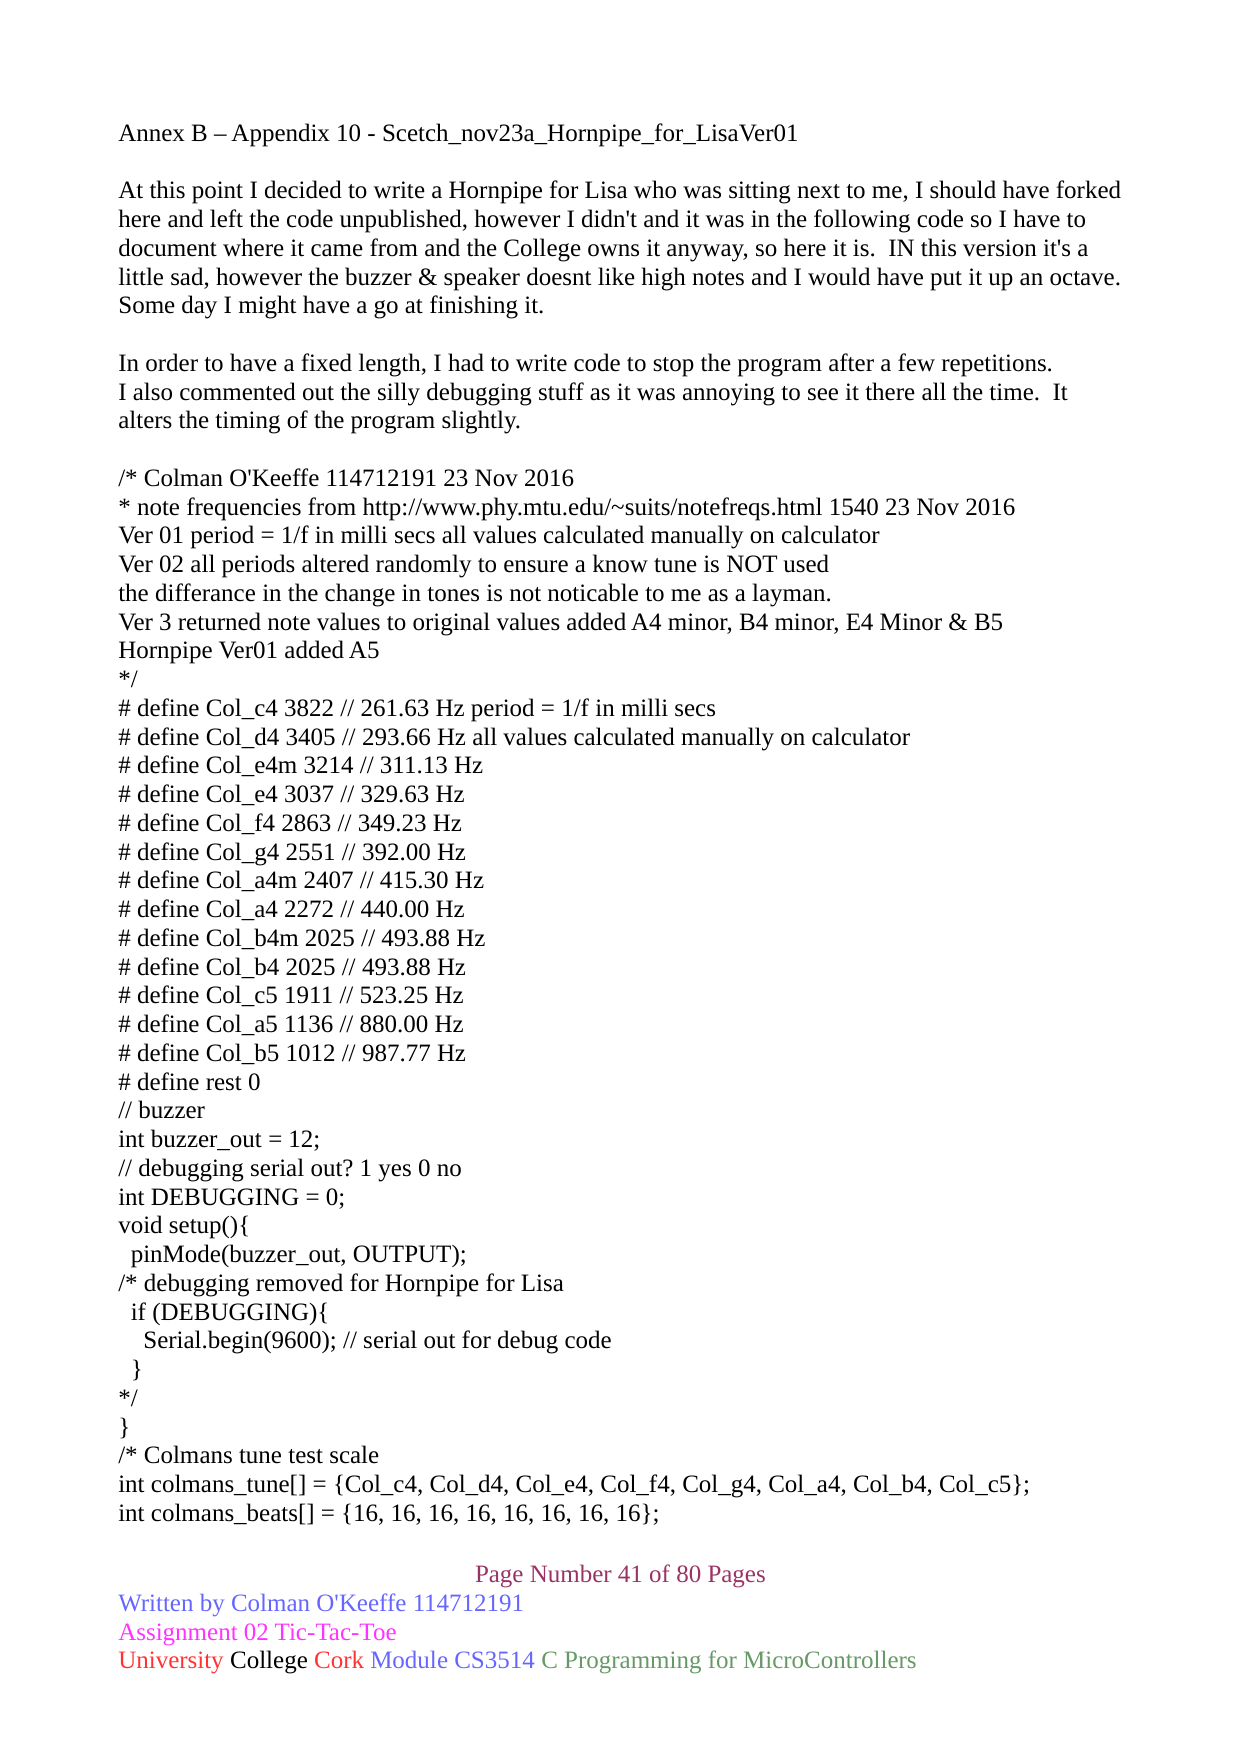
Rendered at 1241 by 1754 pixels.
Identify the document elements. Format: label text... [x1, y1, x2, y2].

text } [118, 1354, 1122, 1383]
text int colmans_tune[] = {Col_c4, Col_d4, Col_e4, Col_f4, Col_g4, Col_a4, Col_b4, Col_c5}; [118, 1469, 1122, 1498]
text # define Col_b4 2025 // 493.88 Hz [118, 952, 1122, 981]
text int DEBUGGING = 0; [118, 1182, 1122, 1211]
text At this point I decided to write a Hornpipe for Lisa who was sitting next to me, I should have forked here and left the code unpublished, however I didn't and it was in the following code so I have to document where it came from and the College owns it anyway, so here it is. IN this version it's a little sad, however the buzzer & speaker doesnt like high notes and I would have put it up an octave. Some day I might have a go at finishing it. [118, 176, 1122, 319]
text # define Col_a5 1136 // 880.00 Hz [118, 1009, 1122, 1038]
text # define Col_e4m 3214 // 311.13 Hz [118, 751, 1122, 779]
text if (DEBUGGING){ [118, 1297, 1122, 1326]
text # define Col_a4m 2407 // 415.30 Hz [118, 866, 1122, 894]
text # define Col_g4 2551 // 392.00 Hz [118, 837, 1122, 866]
text /* Colmans tune test scale [118, 1441, 1122, 1469]
text # define rest 0 [118, 1067, 1122, 1096]
text # define Col_c5 1911 // 523.25 Hz [118, 981, 1122, 1009]
text # define Col_f4 2863 // 349.23 Hz [118, 808, 1122, 837]
text Serial.begin(9600); // serial out for debug code [118, 1326, 1122, 1354]
text the differance in the change in tones is not noticable to me as a layman. [118, 578, 1122, 607]
text */ [118, 664, 1122, 693]
text int buzzer_out = 12; [118, 1124, 1122, 1153]
text * note frequencies from http://www.phy.mtu.edu/~suits/notefreqs.html 1540 23 Nov 2016 [118, 492, 1122, 521]
text int colmans_beats[] = {16, 16, 16, 16, 16, 16, 16, 16}; [118, 1498, 1122, 1527]
text Ver 01 period = 1/f in milli secs all values calculated manually on calculator [118, 521, 1122, 549]
text // buzzer [118, 1096, 1122, 1124]
text void setup(){ [118, 1211, 1122, 1239]
text */ [118, 1383, 1122, 1412]
text // debugging serial out? 1 yes 0 no [118, 1153, 1122, 1182]
text /* debugging removed for Hornpipe for Lisa [118, 1268, 1122, 1297]
text } [118, 1412, 1122, 1441]
text # define Col_b4m 2025 // 493.88 Hz [118, 923, 1122, 952]
text Ver 3 returned note values to original values added A4 minor, B4 minor, E4 Minor & B5 [118, 607, 1122, 636]
text In order to have a fixed length, I had to write code to stop the program after a few repetitions. [118, 348, 1122, 377]
text Annex B – Appendix 10 - Scetch_nov23a_Hornpipe_for_LisaVer01 [118, 118, 1122, 147]
text Hornpipe Ver01 added A5 [118, 636, 1122, 664]
text pinMode(buzzer_out, OUTPUT); [118, 1239, 1122, 1268]
text I also commented out the silly debugging stuff as it was annoying to see it there all the time. It alters the timing of the program slightly. [118, 377, 1122, 434]
text Ver 02 all periods altered randomly to ensure a know tune is NOT used [118, 549, 1122, 578]
text # define Col_d4 3405 // 293.66 Hz all values calculated manually on calculator [118, 722, 1122, 751]
text # define Col_b5 1012 // 987.77 Hz [118, 1038, 1122, 1067]
text # define Col_c4 3822 // 261.63 Hz period = 1/f in milli secs [118, 693, 1122, 722]
text # define Col_a4 2272 // 440.00 Hz [118, 894, 1122, 923]
text # define Col_e4 3037 // 329.63 Hz [118, 779, 1122, 808]
text /* Colman O'Keeffe 114712191 23 Nov 2016 [118, 463, 1122, 492]
